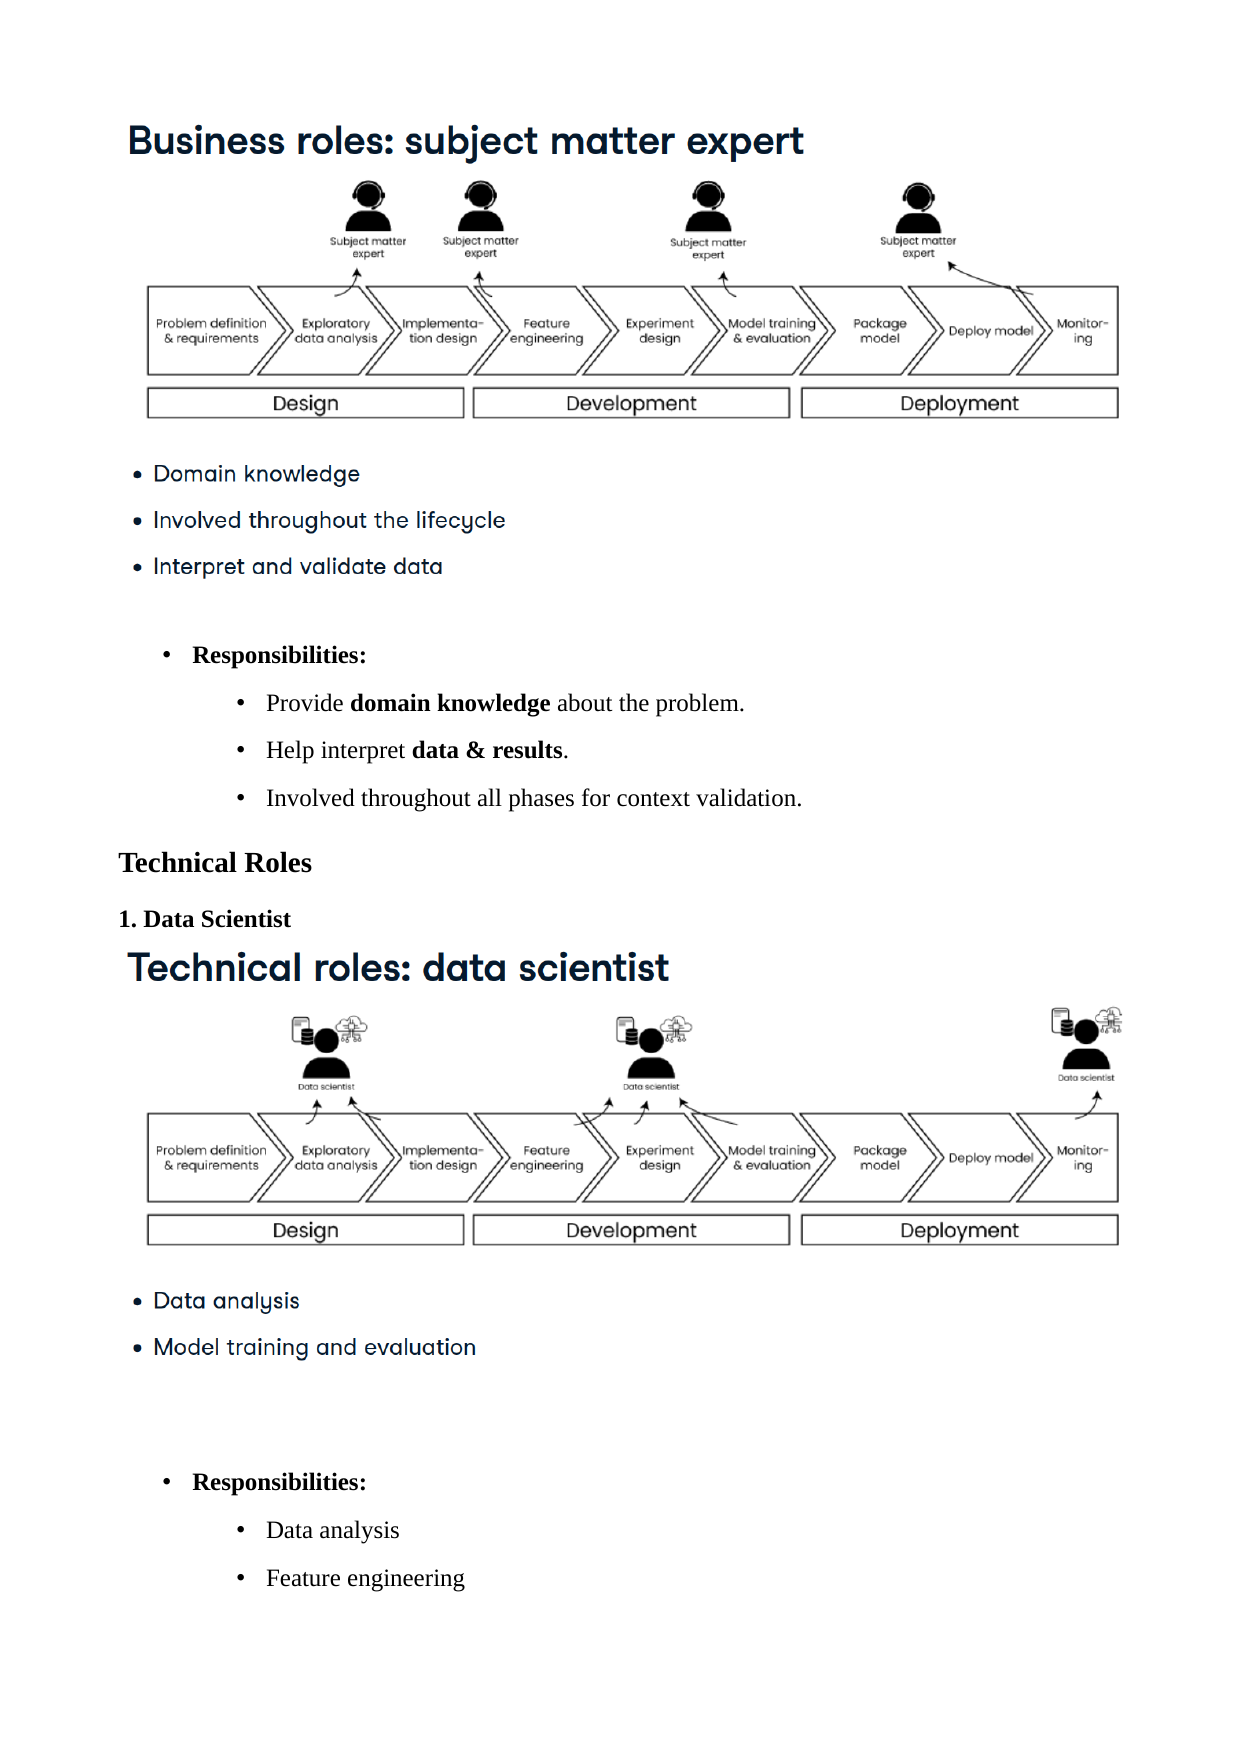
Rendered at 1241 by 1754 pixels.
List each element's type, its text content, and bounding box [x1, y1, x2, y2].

picture [118, 118, 1123, 589]
subtitle 1. Data Scientist [118, 904, 1122, 933]
list Help interpret data & results. [236, 736, 1122, 764]
subtitle Technical Roles [118, 845, 1122, 879]
list Involved throughout all phases for context validation. [236, 783, 1122, 812]
list Responsibilities: [162, 640, 1122, 669]
picture [118, 945, 1123, 1416]
list Feature engineering [236, 1563, 1122, 1591]
list Provide domain knowledge about the problem. [236, 688, 1122, 717]
list Responsibilities: [162, 1467, 1122, 1496]
list Data analysis [236, 1515, 1122, 1544]
